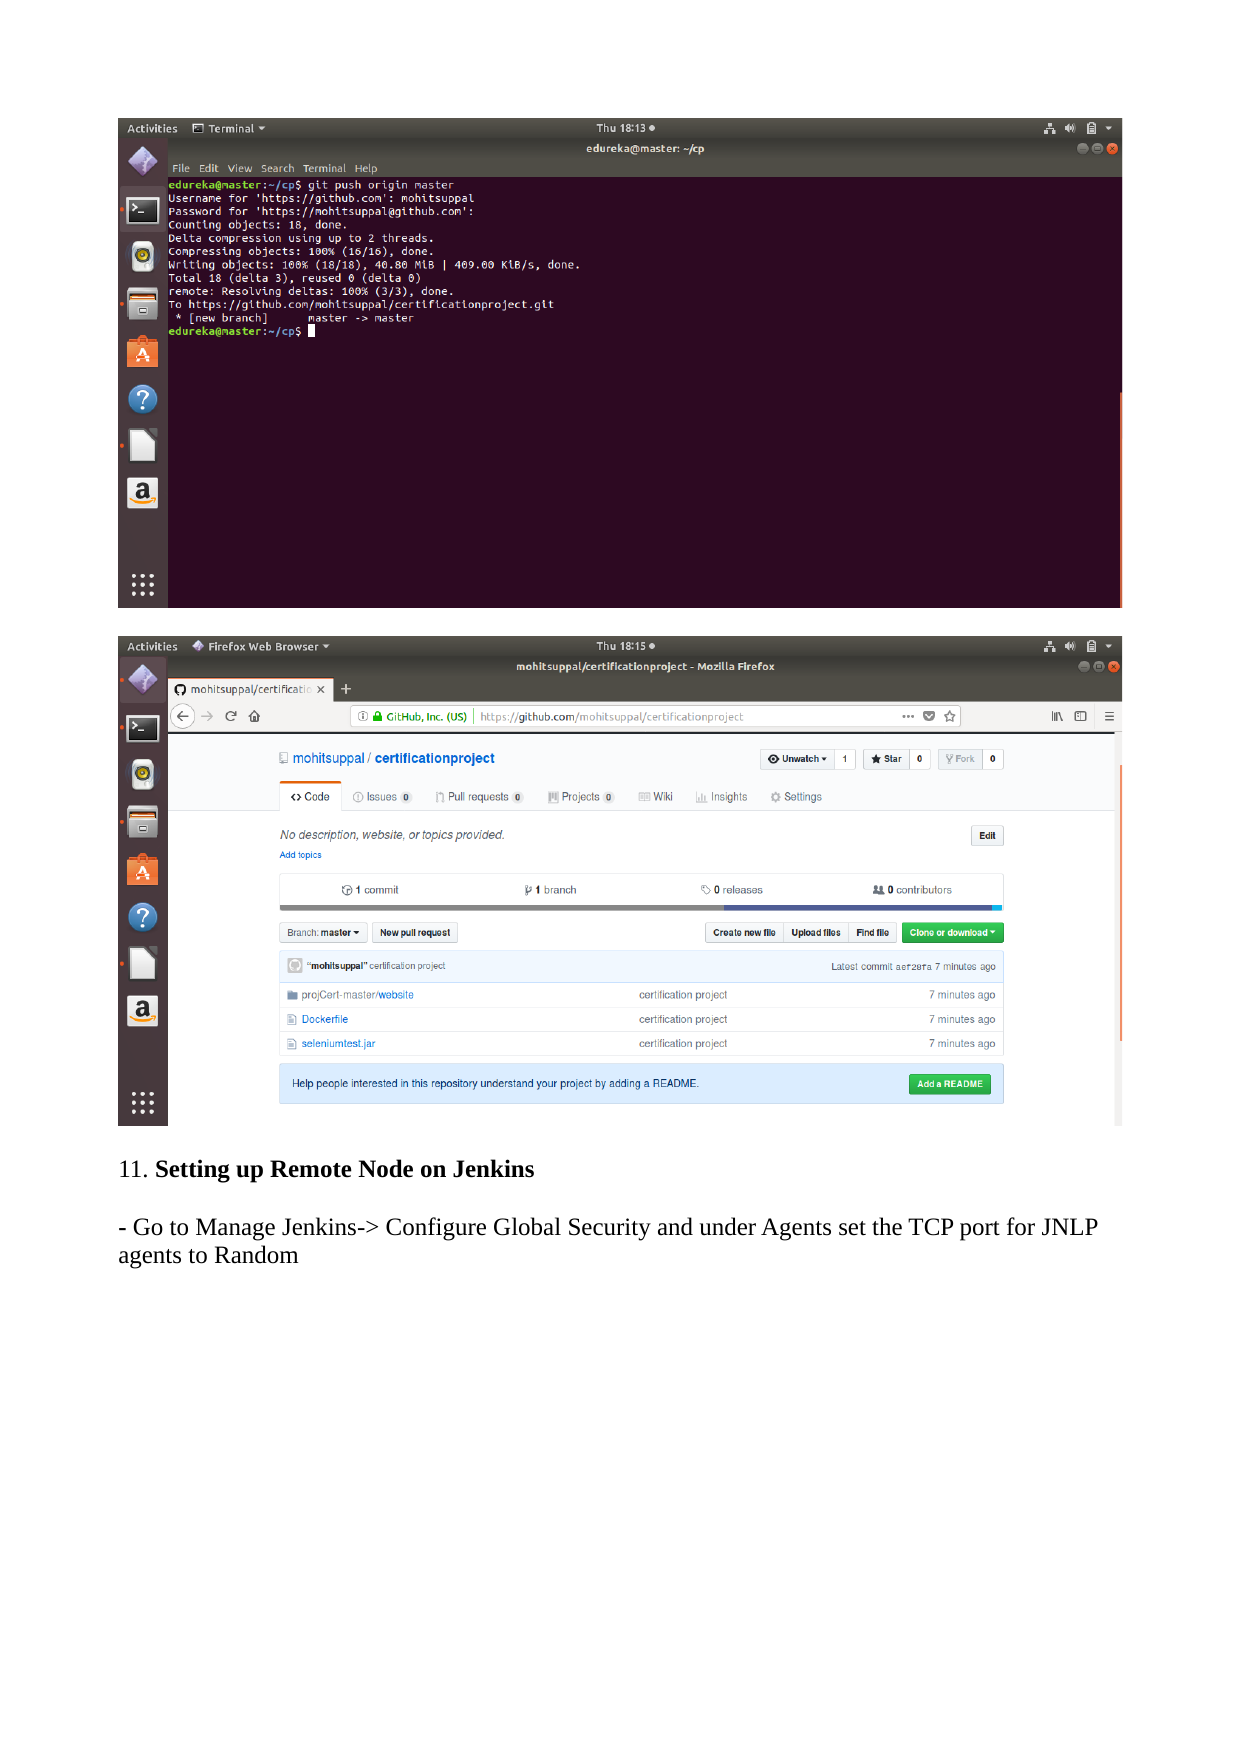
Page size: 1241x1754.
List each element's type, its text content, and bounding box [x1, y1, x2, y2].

picture [118, 118, 1123, 608]
text - Go to Manage Jenkins-> Configure Global Security and under Agents set the TCP port for JNLP agents to Random [118, 1212, 1122, 1269]
picture [118, 636, 1123, 1126]
text 11. Setting up Remote Node on Jenkins [118, 1154, 1122, 1183]
